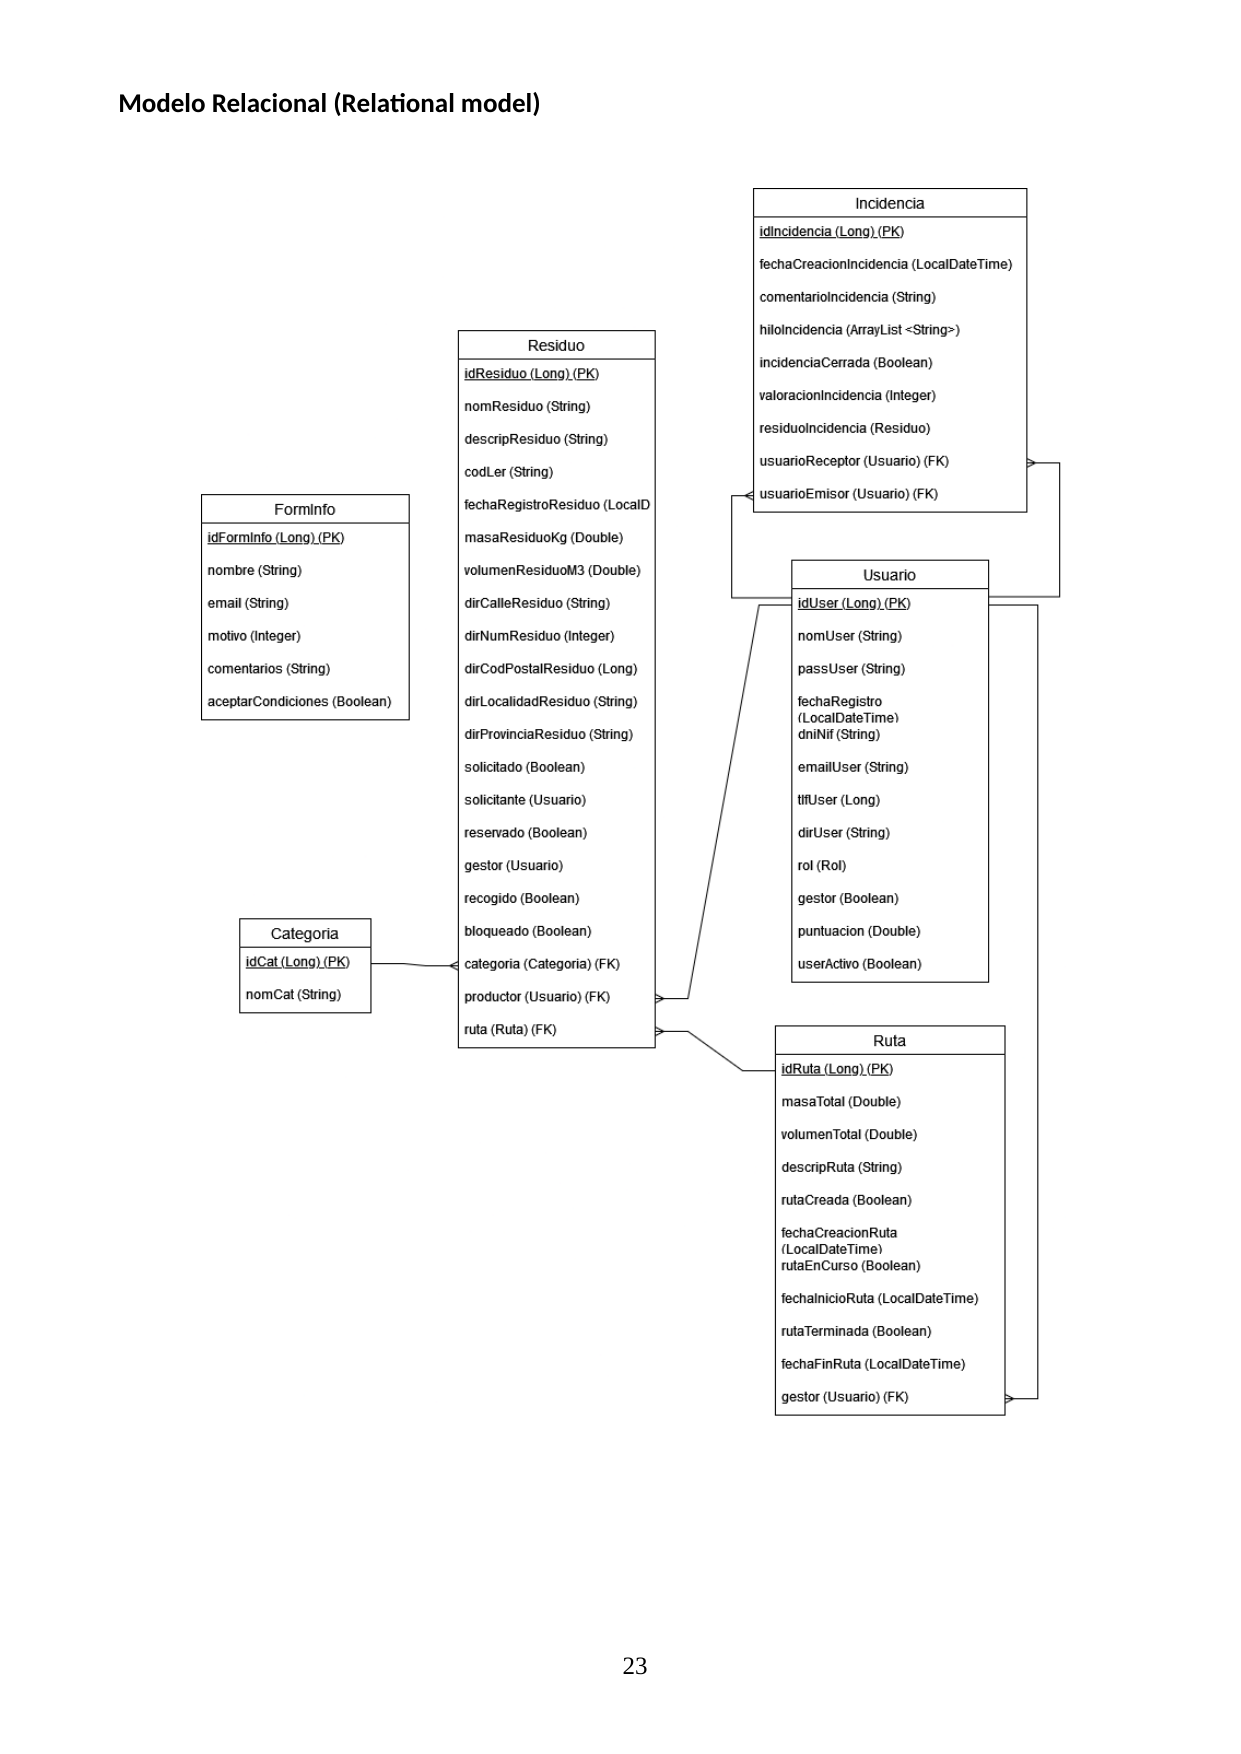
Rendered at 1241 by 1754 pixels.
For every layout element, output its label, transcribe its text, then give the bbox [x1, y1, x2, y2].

subtitle Modelo Relacional (Relational model) [118, 86, 1152, 119]
picture [201, 188, 1069, 1419]
